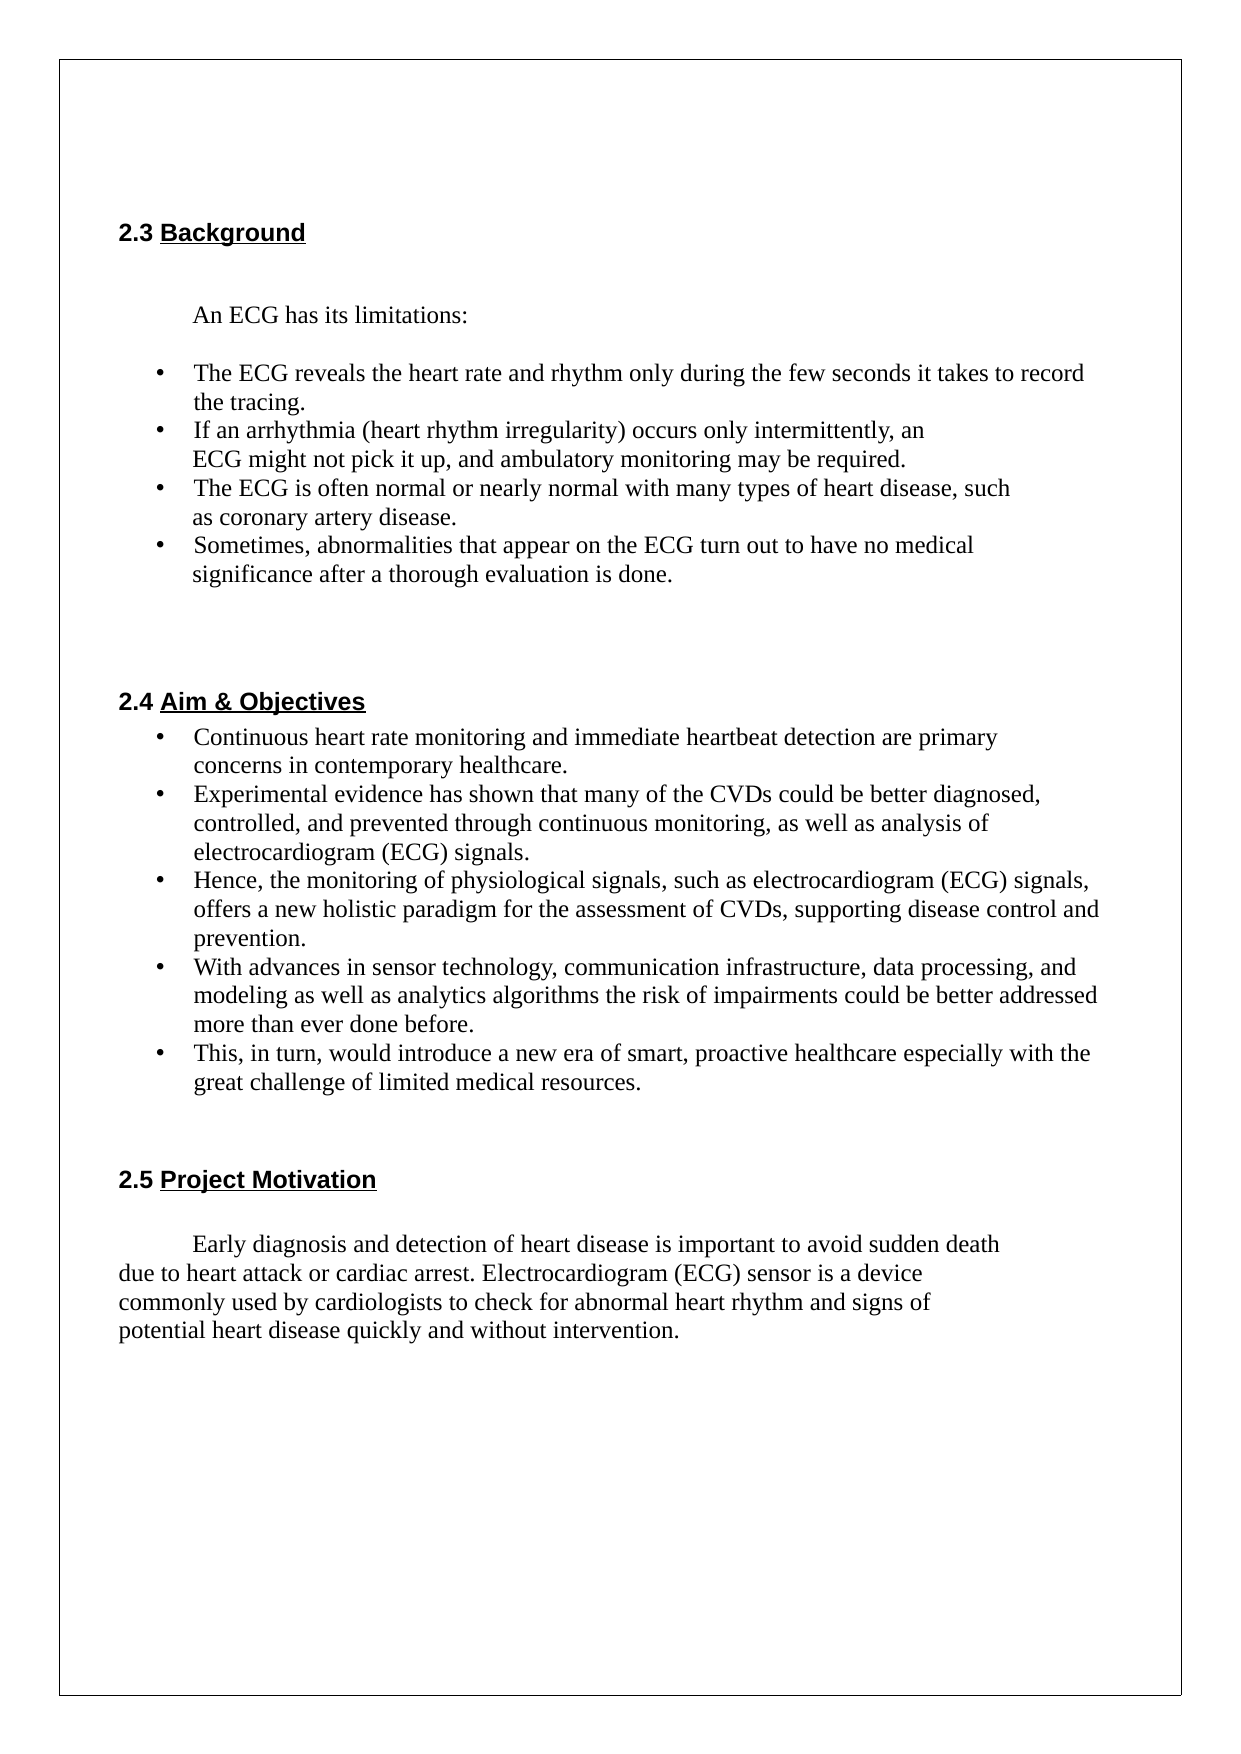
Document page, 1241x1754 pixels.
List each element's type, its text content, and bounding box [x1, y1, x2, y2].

list This, in turn, would introduce a new era of smart, proactive healthcare especially with the great challenge of limited medical resources. [156, 1038, 1122, 1095]
list The ECG reveals the heart rate and rhythm only during the few seconds it takes to record [156, 358, 1122, 387]
subtitle 2.5 Project Motivation [118, 1165, 1122, 1194]
text ECG might not pick it up, and ambulatory monitoring may be required. [118, 444, 1122, 473]
text An ECG has its limitations: [118, 300, 1122, 329]
text significance after a thorough evaluation is done. [118, 559, 1122, 588]
text due to heart attack or cardiac arrest. Electrocardiogram (ECG) sensor is a device [118, 1258, 1122, 1287]
list the tracing. [156, 387, 1122, 415]
subtitle 2.3 Background [118, 218, 1122, 246]
list Continuous heart rate monitoring and immediate heartbeat detection are primary [156, 722, 1122, 750]
text commonly used by cardiologists to check for abnormal heart rhythm and signs of [118, 1287, 1122, 1315]
text Early diagnosis and detection of heart disease is important to avoid sudden death [118, 1229, 1122, 1258]
list Sometimes, abnormalities that appear on the ECG turn out to have no medical [156, 530, 1122, 559]
list The ECG is often normal or nearly normal with many types of heart disease, such [156, 473, 1122, 502]
subtitle 2.4 Aim & Objectives [118, 687, 1122, 715]
text as coronary artery disease. [118, 502, 1122, 530]
list If an arrhythmia (heart rhythm irregularity) occurs only intermittently, an [156, 415, 1122, 444]
list With advances in sensor technology, communication infrastructure, data processing, and modeling as well as analytics algorithms the risk of impairments could be better addressed more than ever done before. [156, 952, 1122, 1038]
list Experimental evidence has shown that many of the CVDs could be better diagnosed, controlled, and prevented through continuous monitoring, as well as analysis of electrocardiogram (ECG) signals. [156, 779, 1122, 865]
list concerns in contemporary healthcare. [156, 750, 1122, 779]
list Hence, the monitoring of physiological signals, such as electrocardiogram (ECG) signals, offers a new holistic paradigm for the assessment of CVDs, supporting disease control and prevention. [156, 865, 1122, 952]
text potential heart disease quickly and without intervention. [118, 1315, 1122, 1344]
